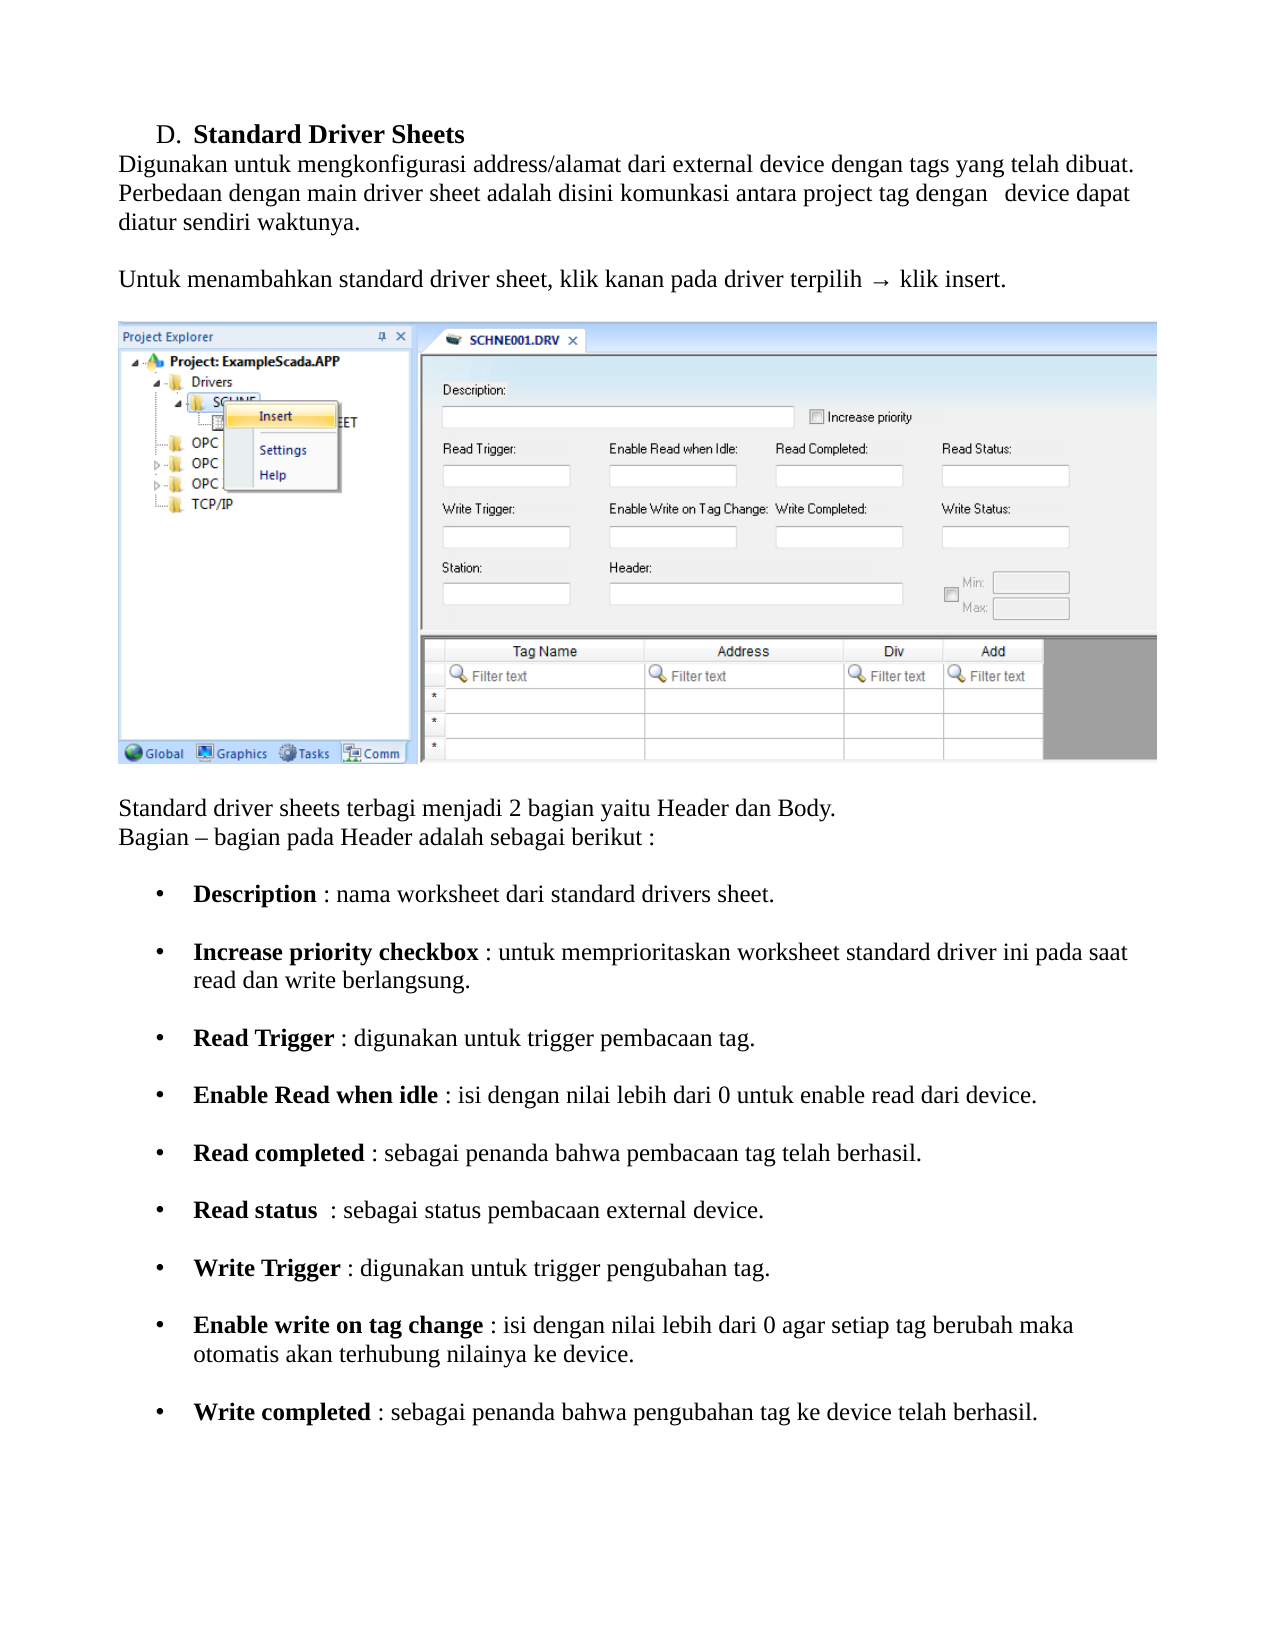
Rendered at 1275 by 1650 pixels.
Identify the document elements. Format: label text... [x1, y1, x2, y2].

list Read Trigger : digunakan untuk trigger pembacaan tag. [156, 1023, 1157, 1052]
list Enable Read when idle : isi dengan nilai lebih dari 0 untuk enable read dari device. [156, 1080, 1157, 1109]
list Read completed : sebagai penanda bahwa pembacaan tag telah berhasil. [156, 1138, 1157, 1167]
picture [118, 321, 1157, 764]
text Digunakan untuk mengkonfigurasi address/alamat dari external device dengan tags yang telah dibuat. Perbedaan dengan main driver sheet adalah disini komunkasi antara project tag dengan device dapat diatur sendiri waktunya. [118, 149, 1157, 236]
text Bagian – bagian pada Header adalah sebagai berikut : [118, 822, 1157, 850]
list Enable write on tag change : isi dengan nilai lebih dari 0 agar setiap tag berubah maka otomatis akan terhubung nilainya ke device. [156, 1310, 1157, 1368]
list Read status : sebagai status pembacaan external device. [156, 1195, 1157, 1224]
text Untuk menambahkan standard driver sheet, klik kanan pada driver terpilih → klik insert. [118, 264, 1157, 293]
list Standard Driver Sheets [156, 118, 1157, 149]
list Description : nama worksheet dari standard drivers sheet. [156, 879, 1157, 908]
list Increase priority checkbox : untuk memprioritaskan worksheet standard driver ini pada saat read dan write berlangsung. [156, 937, 1157, 994]
list Write completed : sebagai penanda bahwa pengubahan tag ke device telah berhasil. [156, 1397, 1157, 1425]
list Write Trigger : digunakan untuk trigger pengubahan tag. [156, 1253, 1157, 1282]
text Standard driver sheets terbagi menjadi 2 bagian yaitu Header dan Body. [118, 793, 1157, 822]
